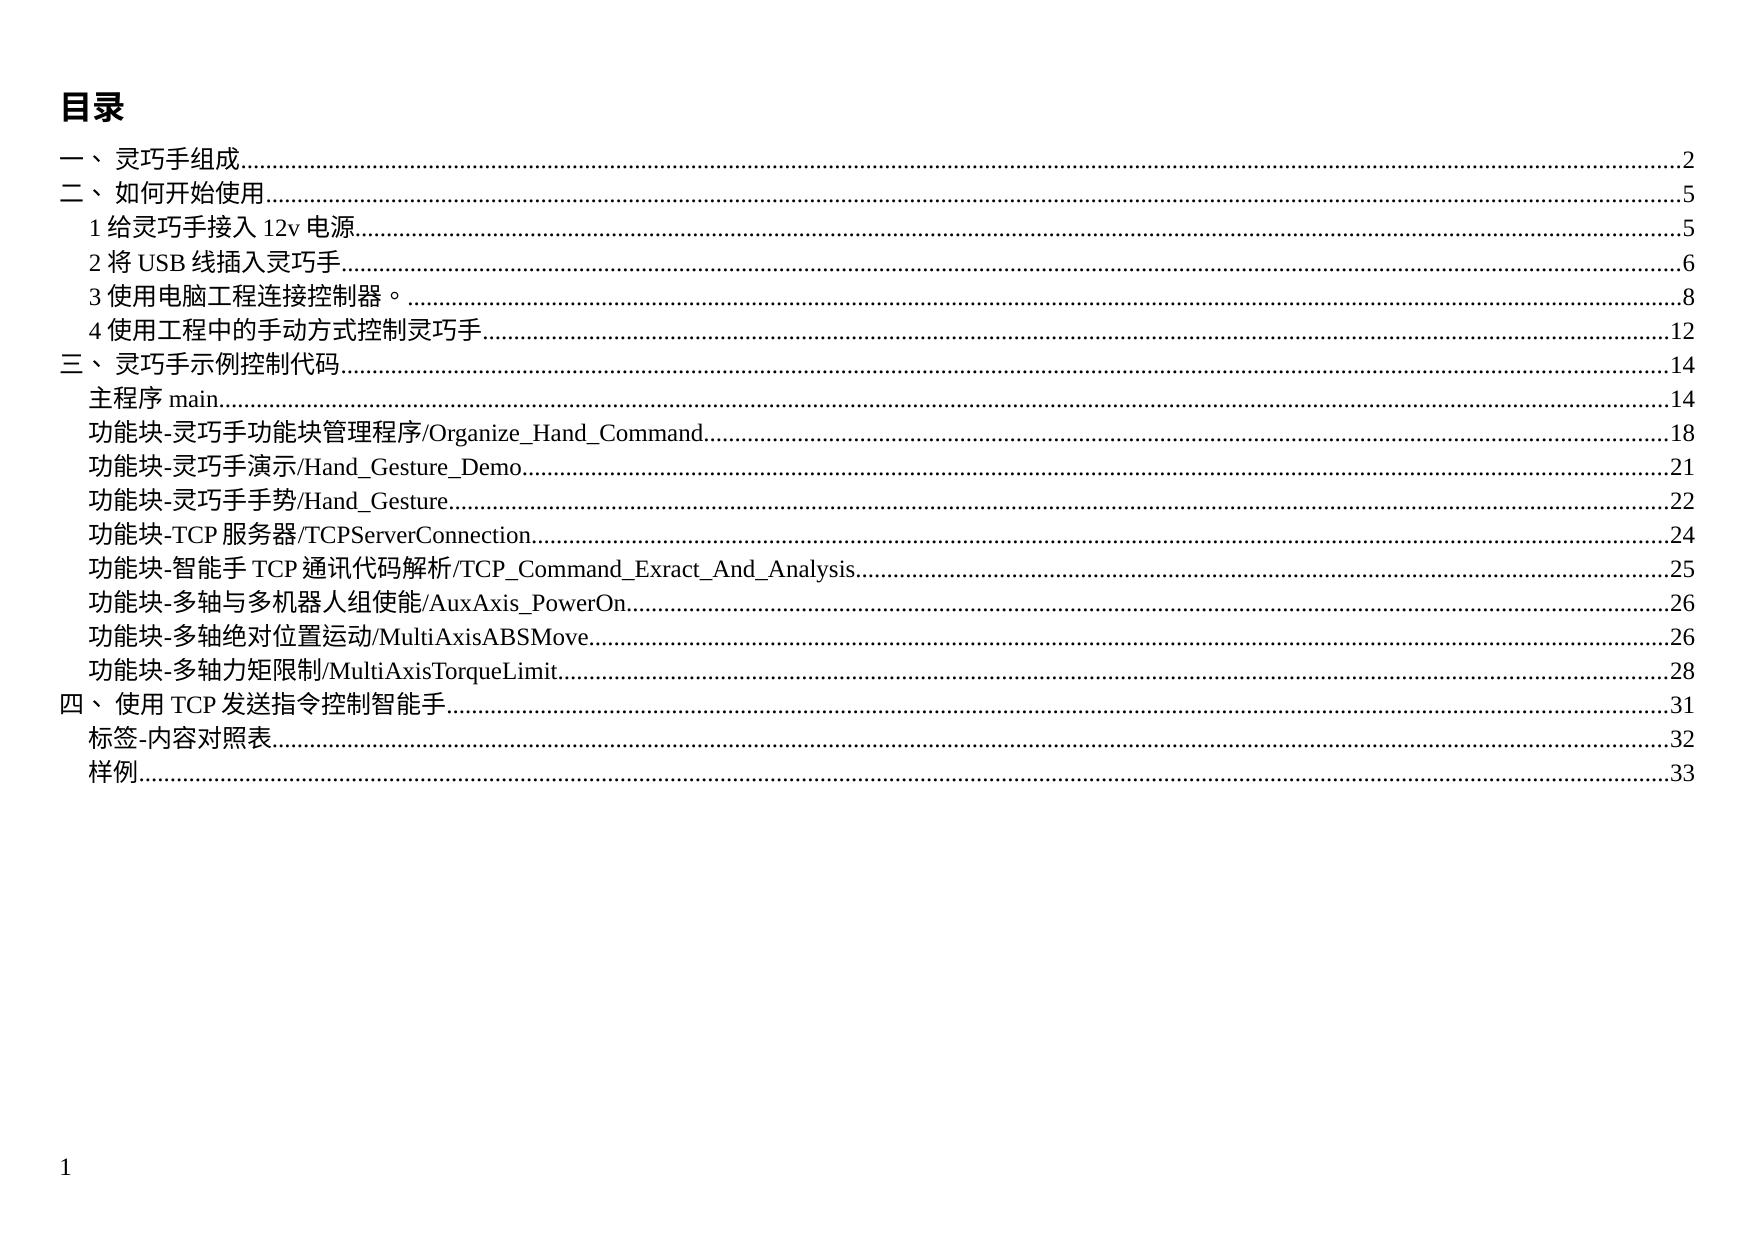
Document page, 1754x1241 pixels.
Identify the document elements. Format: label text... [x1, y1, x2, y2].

text 四、 使用TCP发送指令控制智能手 31 [59, 687, 1695, 721]
text 样例 33 [88, 755, 1695, 789]
text 三、 灵巧手示例控制代码 14 [59, 346, 1695, 380]
text 1 给灵巧手接入12v电源 5 [88, 210, 1695, 244]
text 功能块-灵巧手功能块管理程序/Organize_Hand_Command 18 [88, 414, 1695, 448]
text 功能块-灵巧手手势/Hand_Gesture 22 [88, 483, 1695, 517]
text 功能块-TCP服务器/TCPServerConnection 24 [88, 517, 1695, 551]
text 标签-内容对照表 32 [88, 721, 1695, 755]
text 一、 灵巧手组成 2 [59, 142, 1695, 176]
text 功能块-智能手TCP通讯代码解析/TCP_Command_Exract_And_Analysis 25 [88, 551, 1695, 585]
text 2 将USB线插入灵巧手 6 [88, 244, 1695, 278]
text 功能块-多轴力矩限制/MultiAxisTorqueLimit 28 [88, 653, 1695, 687]
text 二、 如何开始使用 5 [59, 176, 1695, 210]
text 3 使用电脑工程连接控制器。 8 [88, 278, 1695, 312]
text 功能块-灵巧手演示/Hand_Gesture_Demo 21 [88, 448, 1695, 483]
subtitle 目录 [59, 84, 1695, 129]
text 主程序main 14 [88, 380, 1695, 414]
text 4 使用工程中的手动方式控制灵巧手 12 [88, 312, 1695, 346]
text 功能块-多轴与多机器人组使能/AuxAxis_PowerOn 26 [88, 585, 1695, 619]
text 功能块-多轴绝对位置运动/MultiAxisABSMove 26 [88, 619, 1695, 653]
